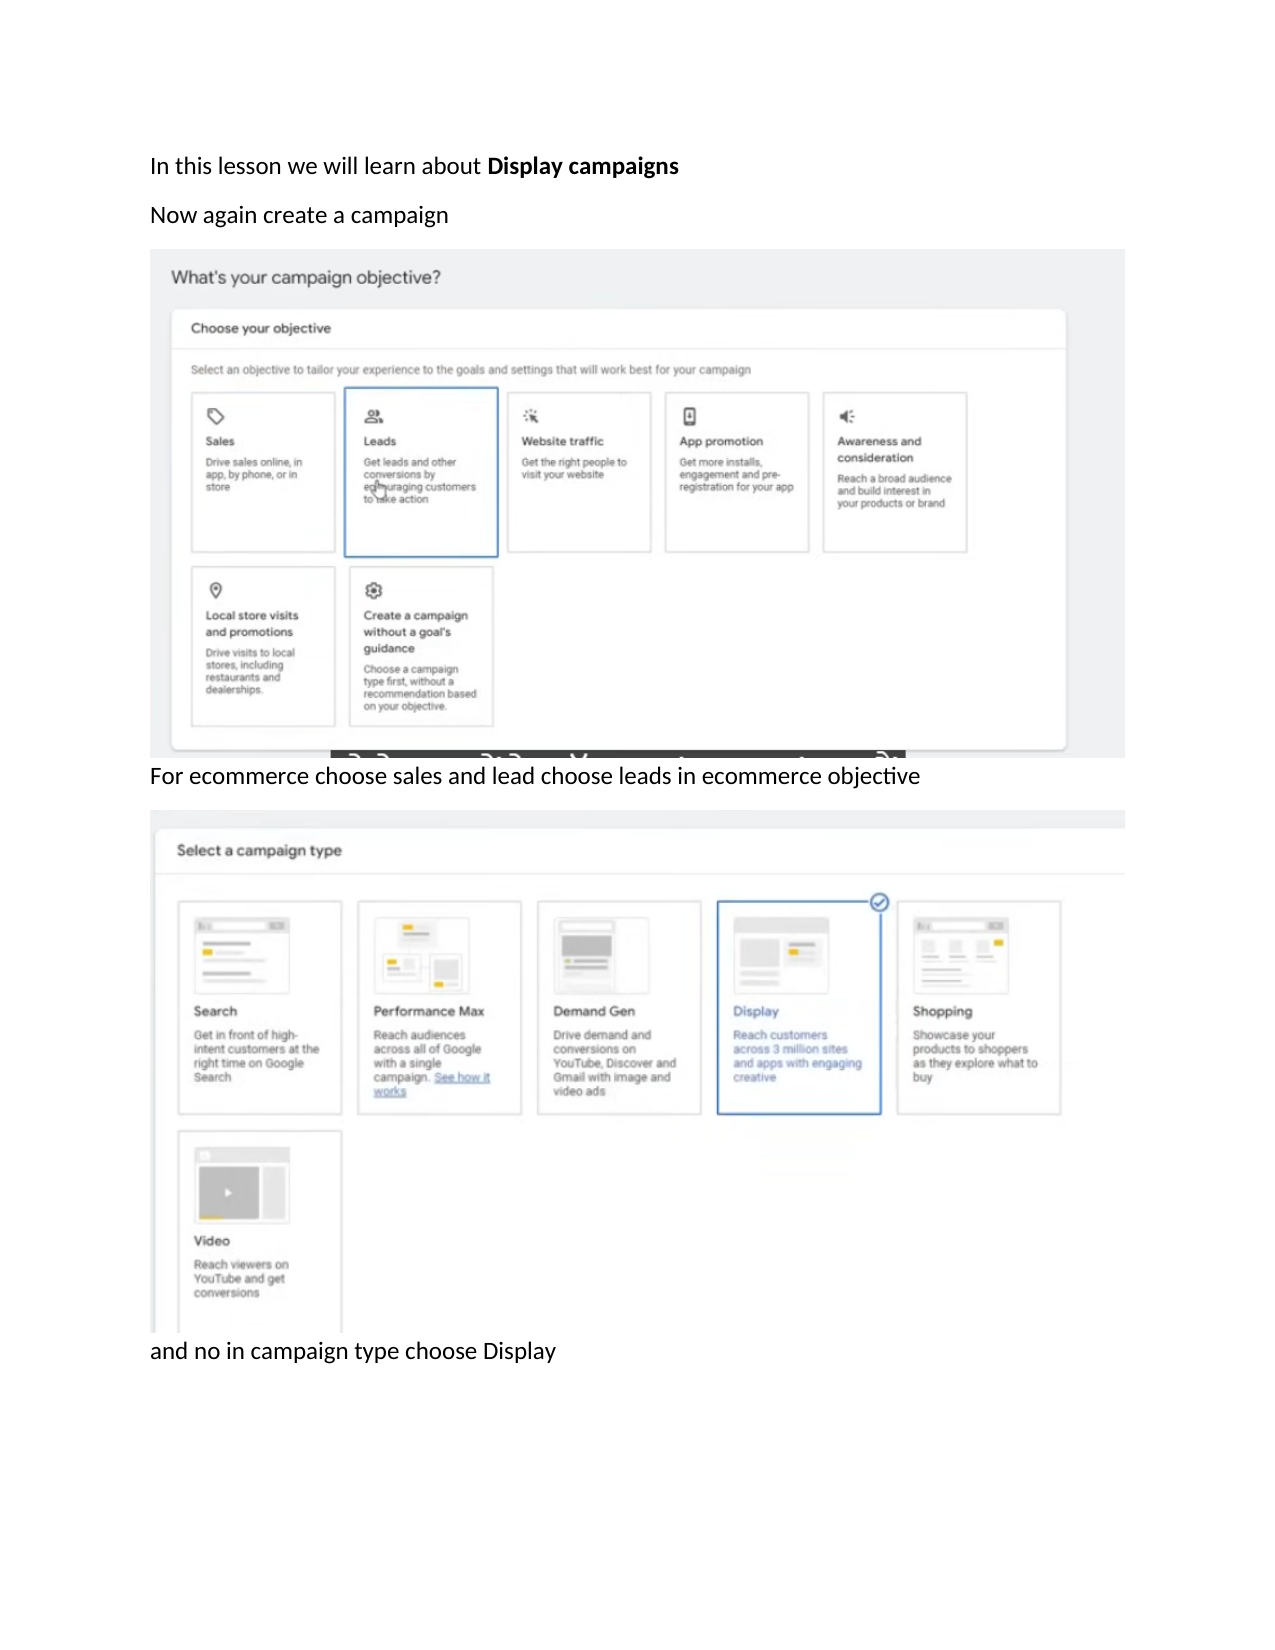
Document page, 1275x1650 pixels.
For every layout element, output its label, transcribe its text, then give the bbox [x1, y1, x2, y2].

text For ecommerce choose sales and lead choose leads in ecommerce objective [150, 758, 1125, 791]
text and no in campaign type choose Display [150, 1333, 1125, 1366]
text In this lesson we will learn about Display campaigns [150, 150, 1125, 181]
picture [150, 810, 1125, 1333]
text Now again create a campaign [150, 199, 1125, 230]
picture [150, 249, 1125, 758]
